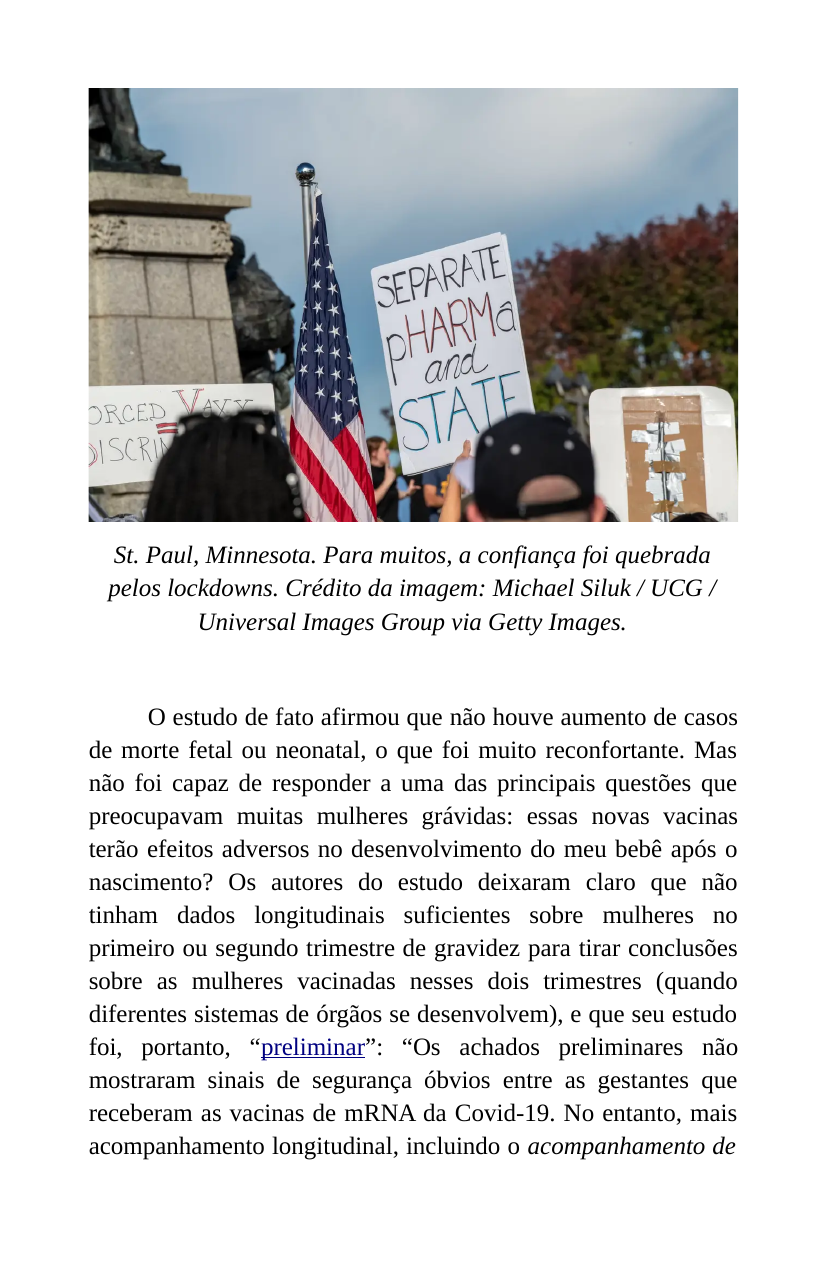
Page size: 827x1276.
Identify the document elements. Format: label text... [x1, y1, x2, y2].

text O estudo de fato afirmou que não houve aumento de casos de morte fetal ou neonatal, o que foi muito reconfortante. Mas não foi capaz de responder a uma das principais questões que preocupavam muitas mulheres grávidas: essas novas vacinas terão efeitos adversos no desenvolvimento do meu bebê após o nascimento? Os autores do estudo deixaram claro que não tinham dados longitudinais suficientes sobre mulheres no primeiro ou segundo trimestre de gravidez para tirar conclusões sobre as mulheres vacinadas nesses dois trimestres (quando diferentes sistemas de órgãos se desenvolvem), e que seu estudo foi, portanto, “preliminar”: “Os achados preliminares não mostraram sinais de segurança óbvios entre as gestantes que receberam as vacinas de mRNA da Covid-19. No entanto, mais acompanhamento longitudinal, incluindo o acompanhamento de [88, 702, 738, 1160]
text St. Paul, Minnesota. Para muitos, a confiança foi quebrada pelos lockdowns. Crédito da imagem: Michael Siluk / UCG / Universal Images Group via Getty Images. [88, 541, 738, 635]
picture [88, 88, 739, 522]
